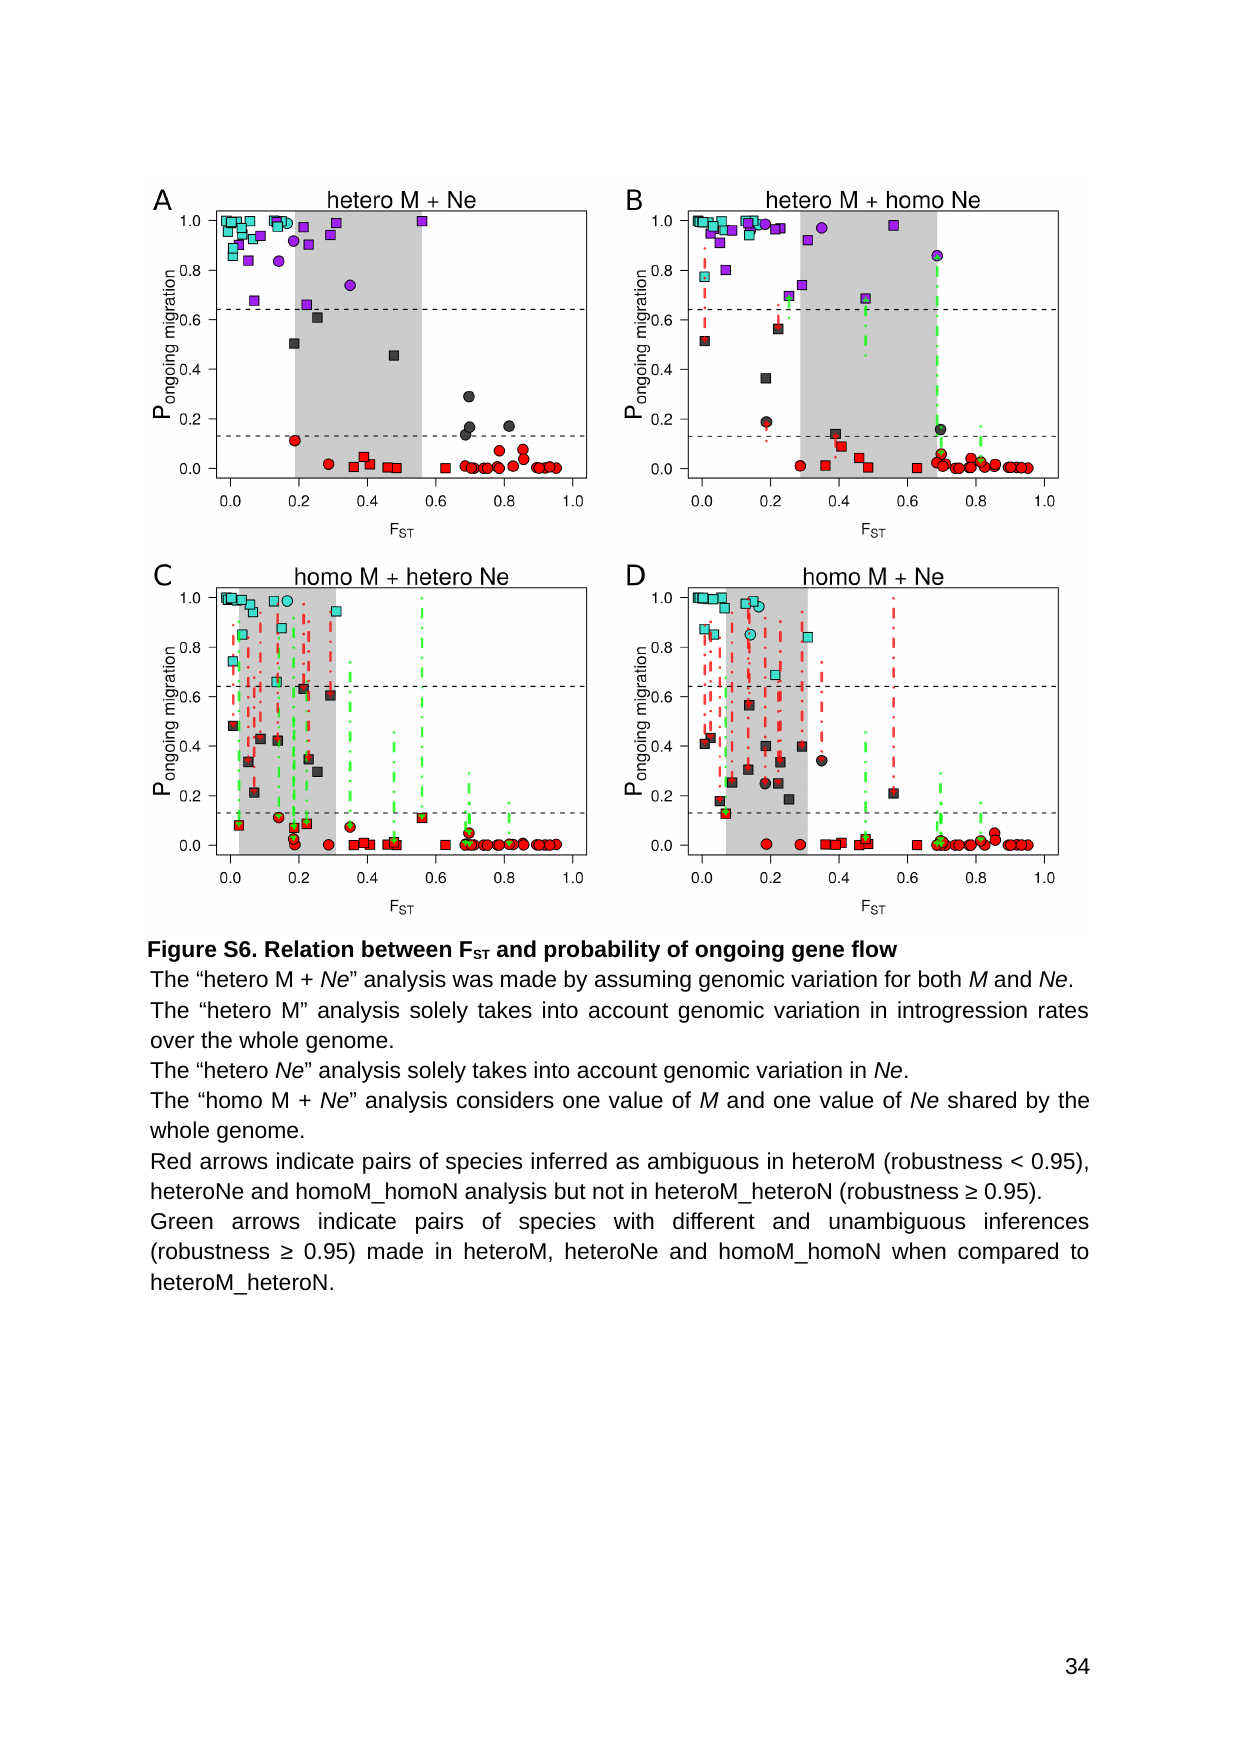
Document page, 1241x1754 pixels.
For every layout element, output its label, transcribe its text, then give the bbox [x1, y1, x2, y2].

text Green arrows indicate pairs of species with different and unambiguous inferences (robustness ≥ 0.95) made in heteroM, heteroNe and homoM_homoN when compared to heteroM_heteroN. [150, 1208, 1090, 1295]
text The “hetero M + Ne” analysis was made by assuming genomic variation for both M and Ne. [150, 966, 1090, 993]
text The “homo M + Ne” analysis considers one value of M and one value of Ne shared by the whole genome. [150, 1087, 1090, 1144]
text Red arrows indicate pairs of species inferred as ambiguous in heteroM (robustness < 0.95), heteroNe and homoM_homoN analysis but not in heteroM_heteroN (robustness ≥ 0.95). [150, 1148, 1090, 1204]
text Figure S6. Relation between FST and probability of ongoing gene flow [147, 936, 1090, 962]
picture [146, 180, 1088, 933]
text The “hetero Ne” analysis solely takes into account genomic variation in Ne. [150, 1057, 1090, 1083]
text The “hetero M” analysis solely takes into account genomic variation in introgression rates over the whole genome. [150, 997, 1090, 1053]
